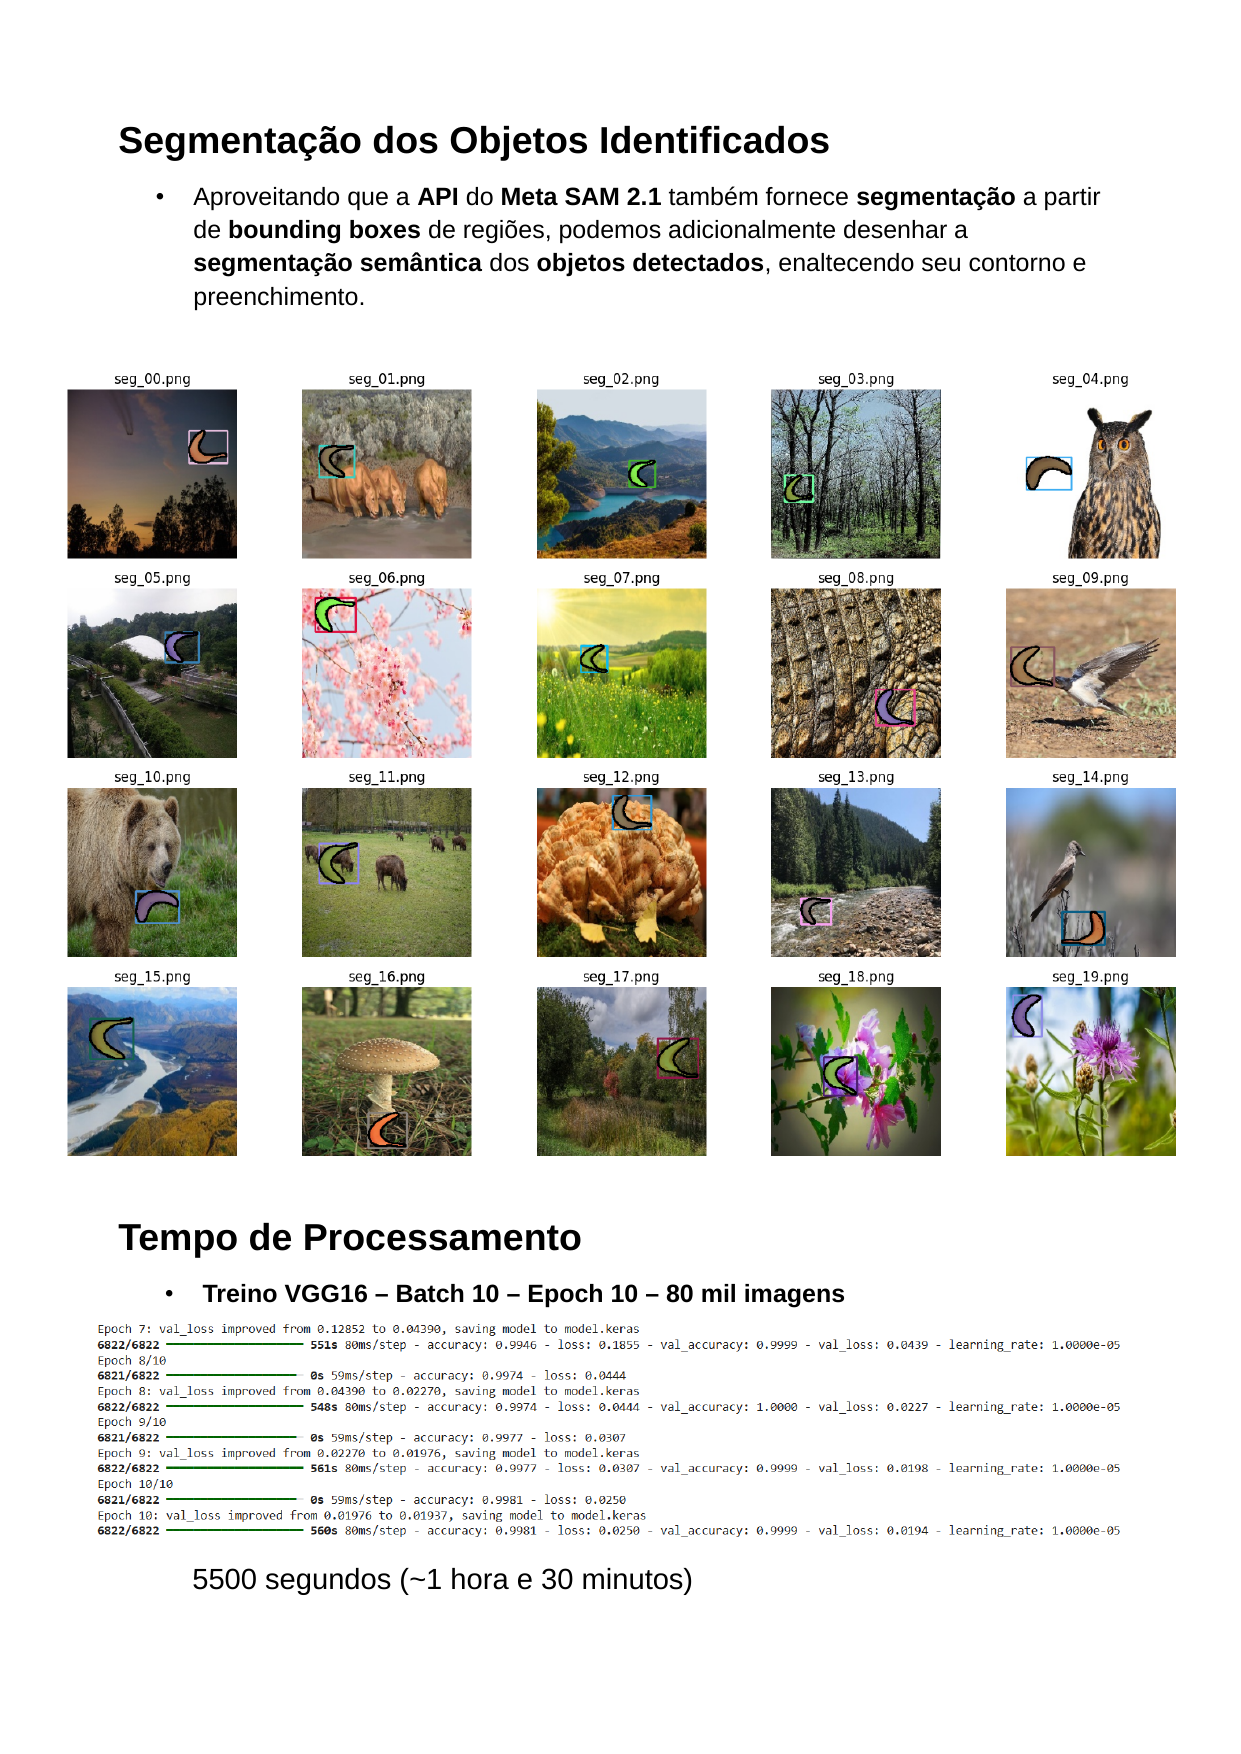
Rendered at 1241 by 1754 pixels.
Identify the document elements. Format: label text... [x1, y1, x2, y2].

text Tempo de Processamento [118, 1215, 1122, 1258]
text Segmentação dos Objetos Identificados [118, 118, 1122, 161]
list Aproveitando que a API do Meta SAM 2.1 também fornece segmentação a partir de bounding boxes de regiões, podemos adicionalmente desenhar a segmentação semântica dos objetos detectados, enaltecendo seu contorno e preenchimento. [156, 182, 1122, 310]
picture [59, 365, 1182, 1164]
text 5500 segundos (~1 hora e 30 minutos) [118, 1562, 1122, 1595]
picture [77, 1322, 1163, 1547]
list Treino VGG16 – Batch 10 – Epoch 10 – 80 mil imagens [165, 1279, 1122, 1308]
